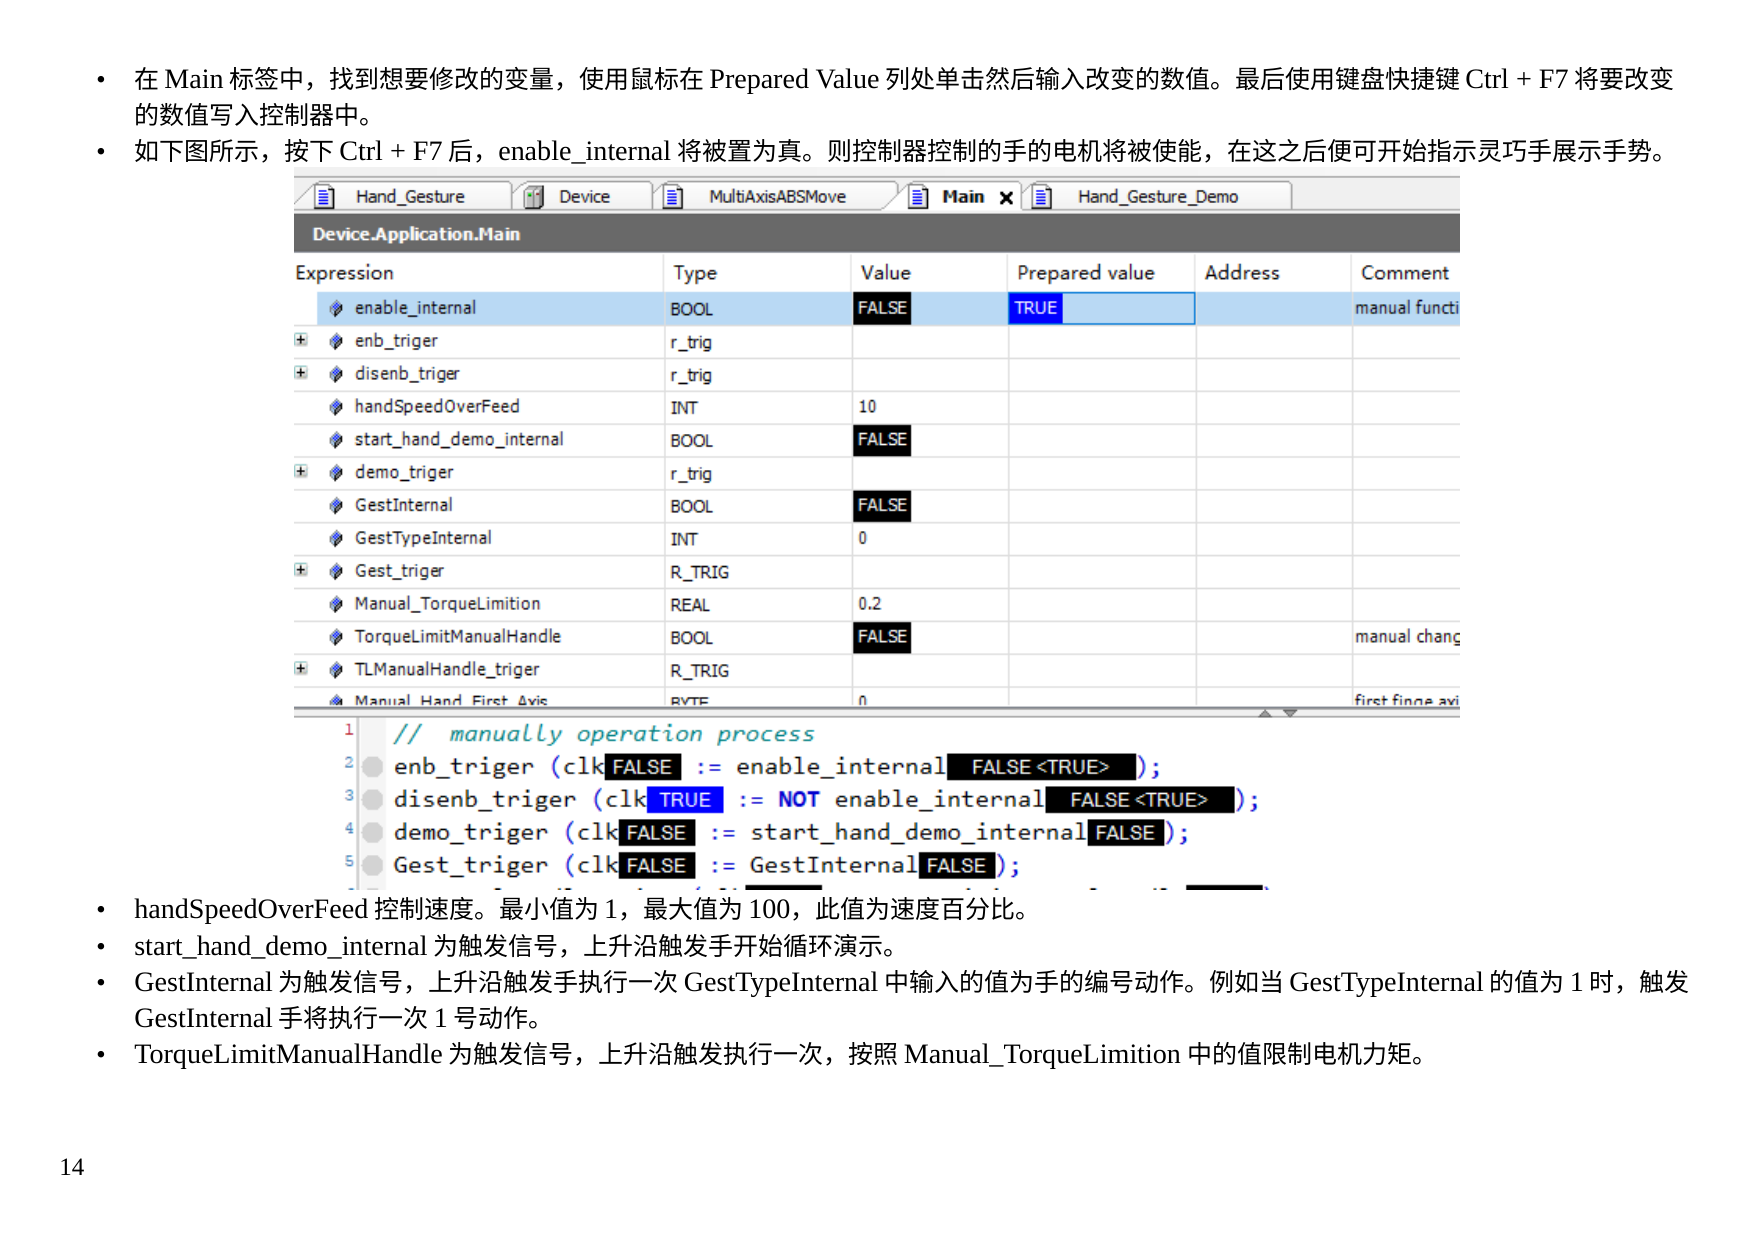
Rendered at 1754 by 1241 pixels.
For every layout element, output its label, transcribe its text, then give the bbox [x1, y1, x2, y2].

list TorqueLimitManualHandle为触发信号，上升沿触发执行一次，按照Manual_TorqueLimition中的值限制电机力矩。 [97, 1035, 1695, 1071]
list 如下图所示，按下Ctrl + F7后，enable_internal将被置为真。则控制器控制的手的电机将被使能，在这之后便可开始指示灵巧手展示手势。 [97, 132, 1695, 168]
picture [294, 167, 1460, 890]
list GestInternal为触发信号，上升沿触发手执行一次GestTypeInternal中输入的值为手的编号动作。例如当GestTypeInternal的值为1时，触发GestInternal手将执行一次1号动作。 [97, 962, 1695, 1035]
list handSpeedOverFeed控制速度。最小值为1，最大值为100，此值为速度百分比。 [97, 890, 1695, 926]
list start_hand_demo_internal为触发信号，上升沿触发手开始循环演示。 [97, 926, 1695, 962]
list 在Main标签中，找到想要修改的变量，使用鼠标在Prepared Value列处单击然后输入改变的数值。最后使用键盘快捷键Ctrl + F7将要改变的数值写入控制器中。 [97, 59, 1695, 132]
